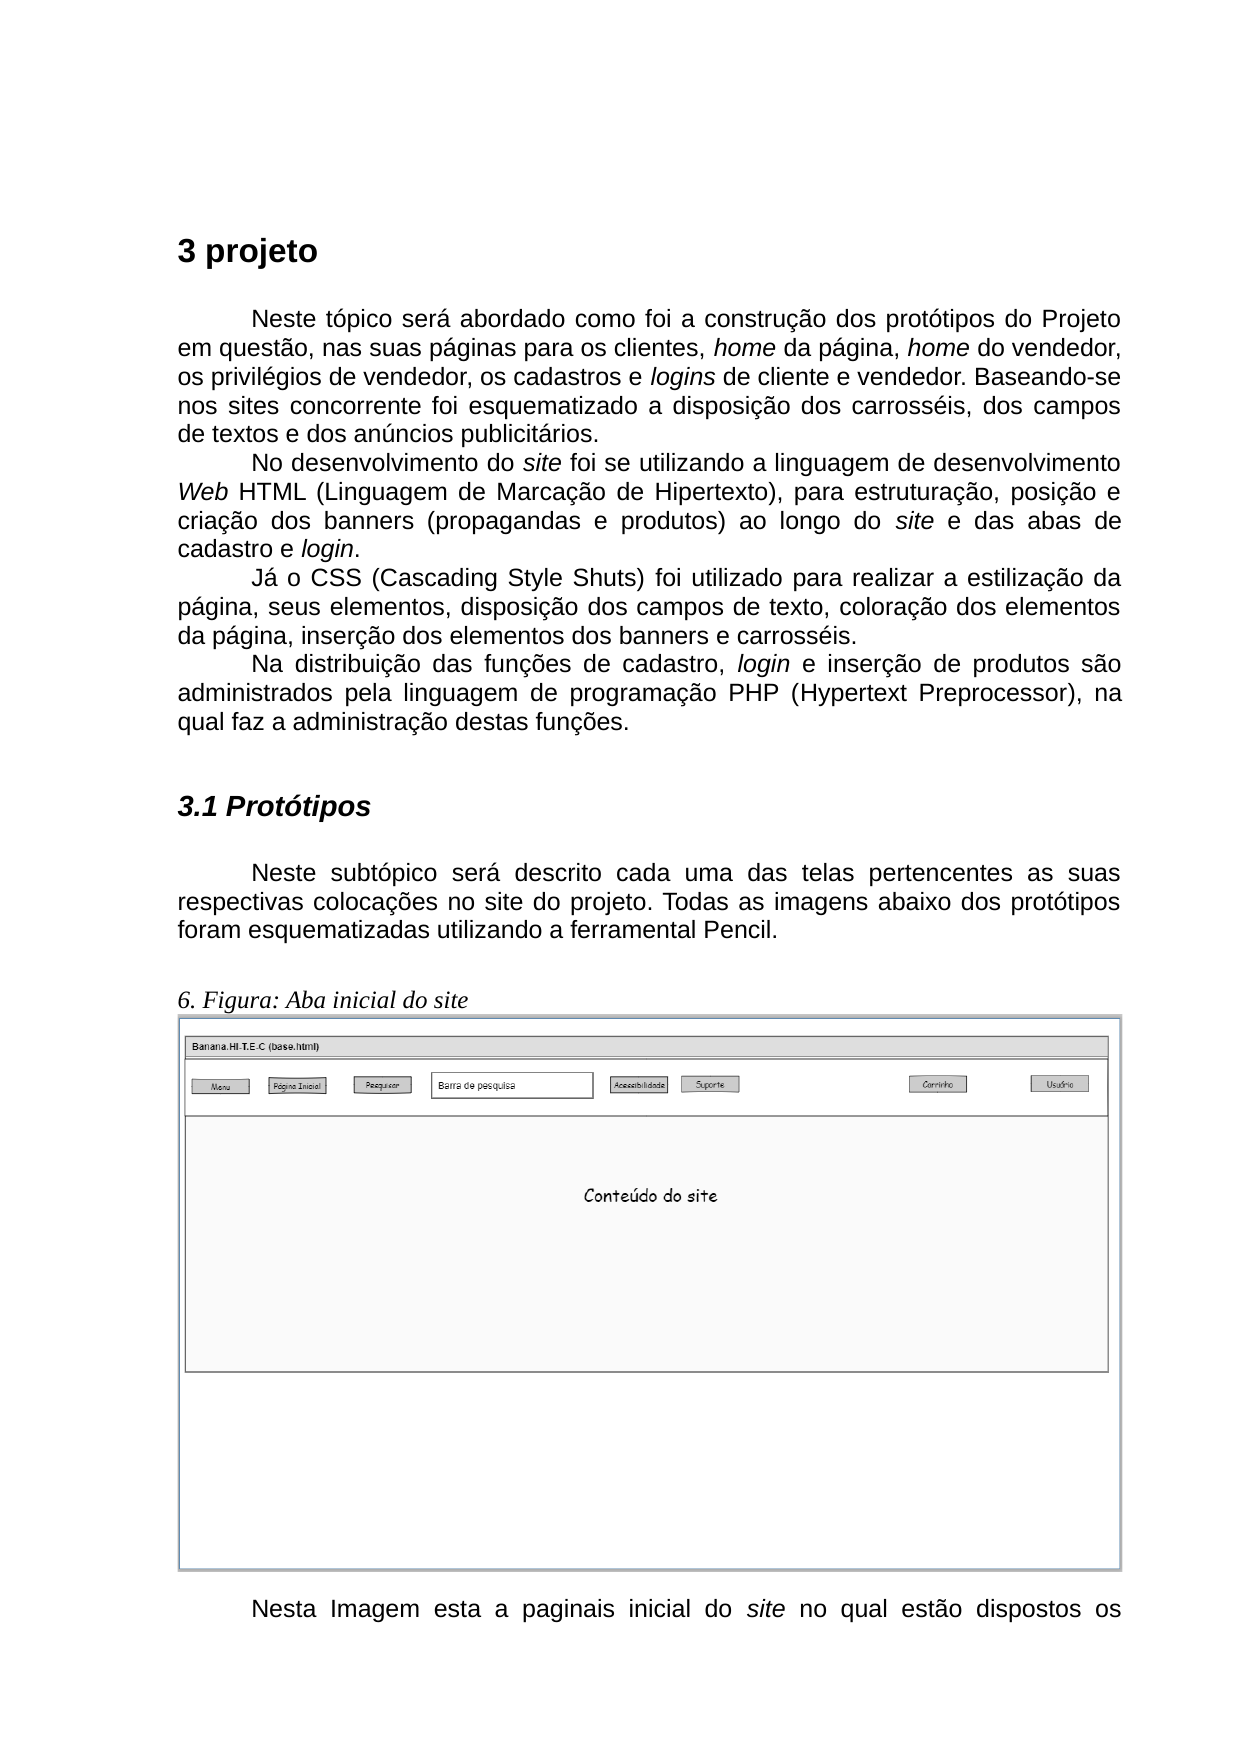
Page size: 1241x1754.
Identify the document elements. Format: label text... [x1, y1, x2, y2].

text Neste subtópico será descrito cada uma das telas pertencentes as suas respectivas colocações no site do projeto. Todas as imagens abaixo dos protótipos foram esquematizadas utilizando a ferramental Pencil. [177, 858, 1122, 944]
text 6. Figura: Aba inicial do site [177, 985, 1122, 1014]
text Nesta Imagem esta a paginais inicial do site no qual estão dispostos os [177, 1572, 1122, 1622]
subtitle 3.1 Protótipos [177, 789, 1122, 823]
text Já o CSS (Cascading Style Shuts) foi utilizado para realizar a estilização da página, seus elementos, disposição dos campos de texto, coloração dos elementos da página, inserção dos elementos dos banners e carrosséis. [177, 563, 1122, 649]
text No desenvolvimento do site foi se utilizando a linguagem de desenvolvimento Web HTML (Linguagem de Marcação de Hipertexto), para estruturação, posição e criação dos banners (propagandas e produtos) ao longo do site e das abas de cadastro e login. [177, 448, 1122, 563]
text Na distribuição das funções de cadastro, login e inserção de produtos são administrados pela linguagem de programação PHP (Hypertext Preprocessor), na qual faz a administração destas funções. [177, 649, 1122, 736]
text Neste tópico será abordado como foi a construção dos protótipos do Projeto em questão, nas suas páginas para os clientes, home da página, home do vendedor, os privilégios de vendedor, os cadastros e logins de cliente e vendedor. Baseando-se nos sites concorrente foi esquematizado a disposição dos carrosséis, dos campos de textos e dos anúncios publicitários. [177, 304, 1122, 448]
subtitle 3 projeto [177, 231, 1122, 269]
picture [177, 1014, 1123, 1572]
